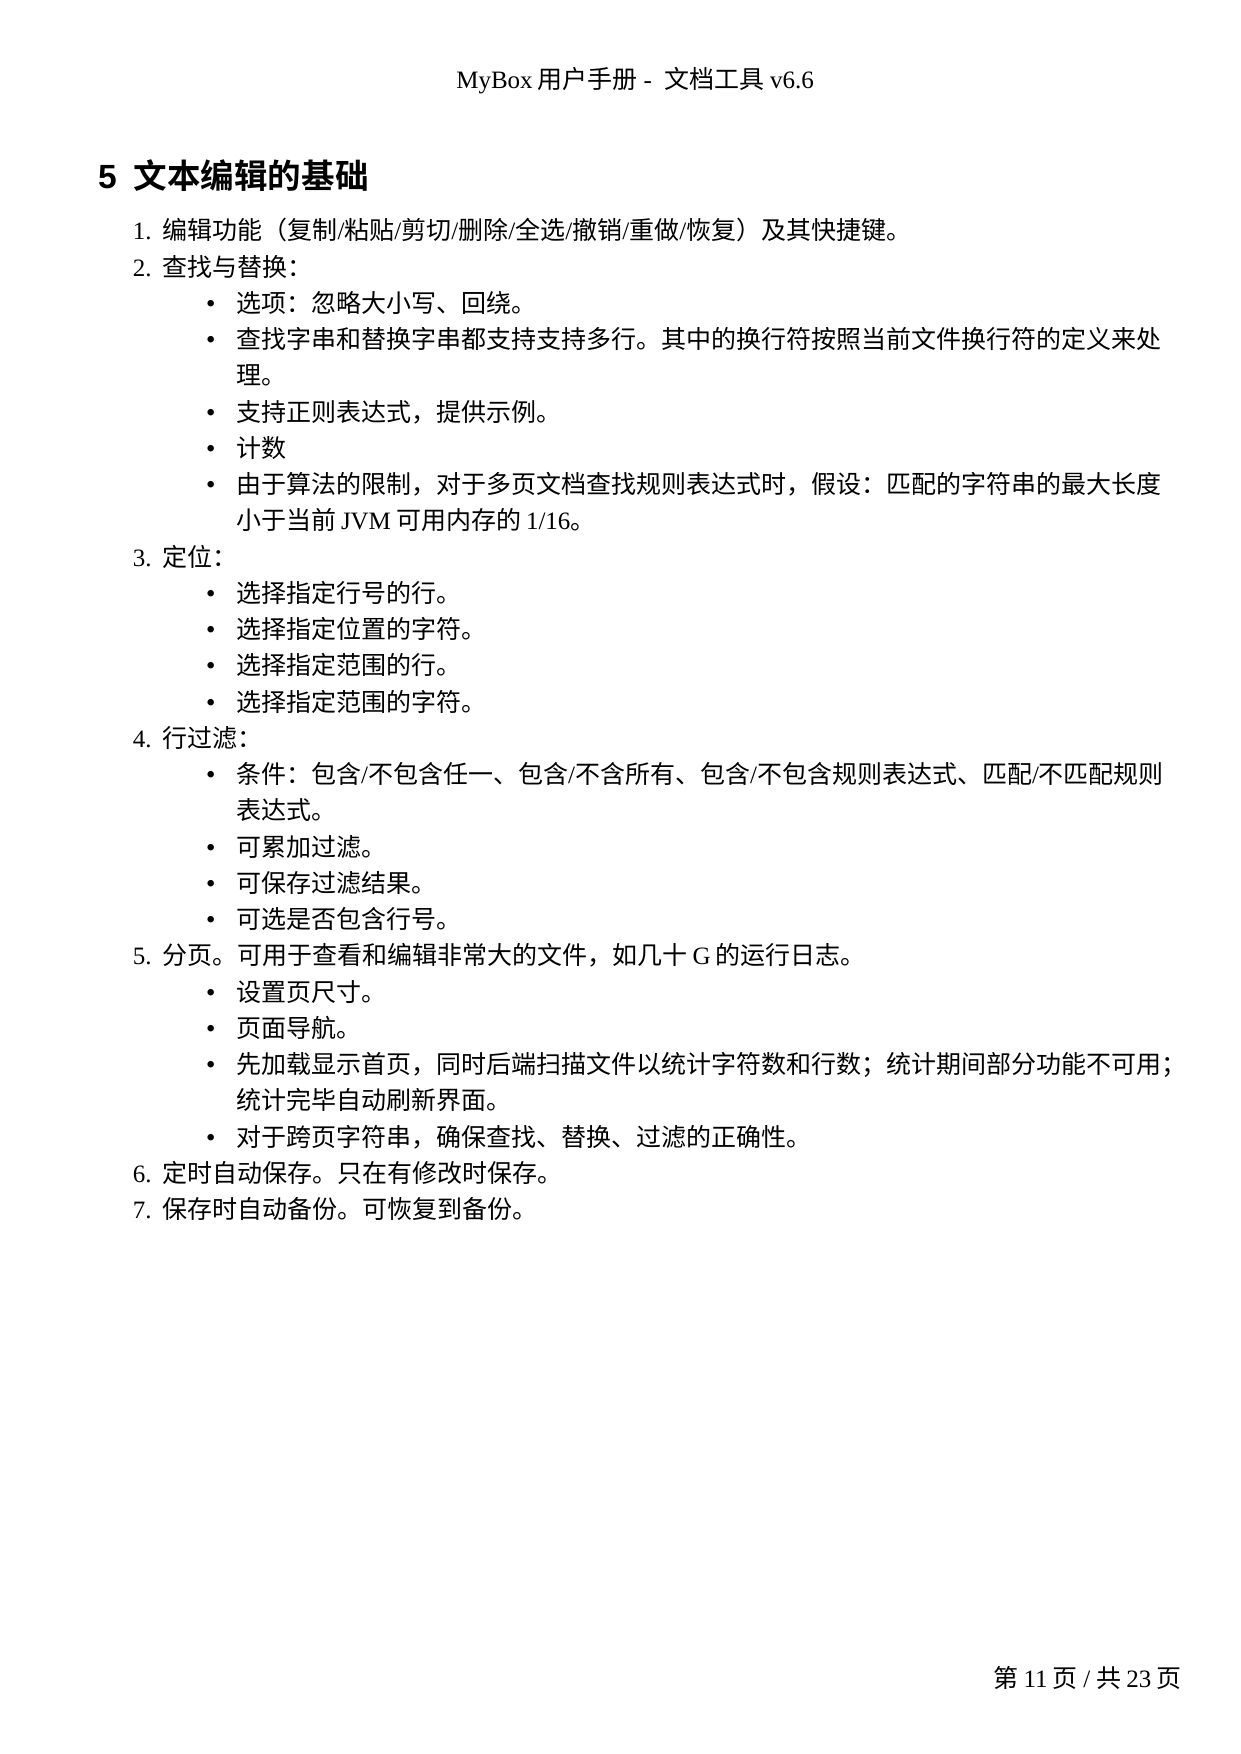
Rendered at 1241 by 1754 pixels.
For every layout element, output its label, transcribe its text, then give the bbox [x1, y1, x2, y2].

list 由于算法的限制，对于多页文档查找规则表达式时，假设：匹配的字符串的最大长度小于当前JVM可用内存的1/16。 [206, 464, 1181, 537]
list 选择指定位置的字符。 [206, 609, 1181, 646]
list 可选是否包含行号。 [206, 899, 1181, 936]
list 定时自动保存。只在有修改时保存。 [133, 1153, 1181, 1189]
list 查找字串和替换字串都支持支持多行。其中的换行符按照当前文件换行符的定义来处理。 [206, 319, 1181, 392]
list 行过滤： [133, 718, 1181, 754]
list 条件：包含/不包含任一、包含/不含所有、包含/不包含规则表达式、匹配/不匹配规则表达式。 [206, 754, 1181, 827]
list 分页。可用于查看和编辑非常大的文件，如几十G的运行日志。 [133, 936, 1181, 972]
list 可保存过滤结果。 [206, 863, 1181, 899]
list 编辑功能（复制/粘贴/剪切/删除/全选/撤销/重做/恢复）及其快捷键。 [133, 211, 1181, 247]
list 定位： [133, 537, 1181, 573]
list 页面导航。 [206, 1008, 1181, 1044]
list 查找与替换： [133, 247, 1181, 283]
list 选择指定行号的行。 [206, 573, 1181, 609]
list 设置页尺寸。 [206, 972, 1181, 1008]
list 选择指定范围的行。 [206, 646, 1181, 682]
list 支持正则表达式，提供示例。 [206, 392, 1181, 428]
list 可累加过滤。 [206, 827, 1181, 863]
list 先加载显示首页，同时后端扫描文件以统计字符数和行数；统计期间部分功能不可用；统计完毕自动刷新界面。 [206, 1044, 1181, 1117]
subtitle 文本编辑的基础 [88, 150, 1181, 198]
list 对于跨页字符串，确保查找、替换、过滤的正确性。 [206, 1117, 1181, 1153]
list 计数 [206, 428, 1181, 464]
list 保存时自动备份。可恢复到备份。 [133, 1189, 1181, 1226]
list 选择指定范围的字符。 [206, 682, 1181, 718]
list 选项：忽略大小写、回绕。 [206, 283, 1181, 319]
